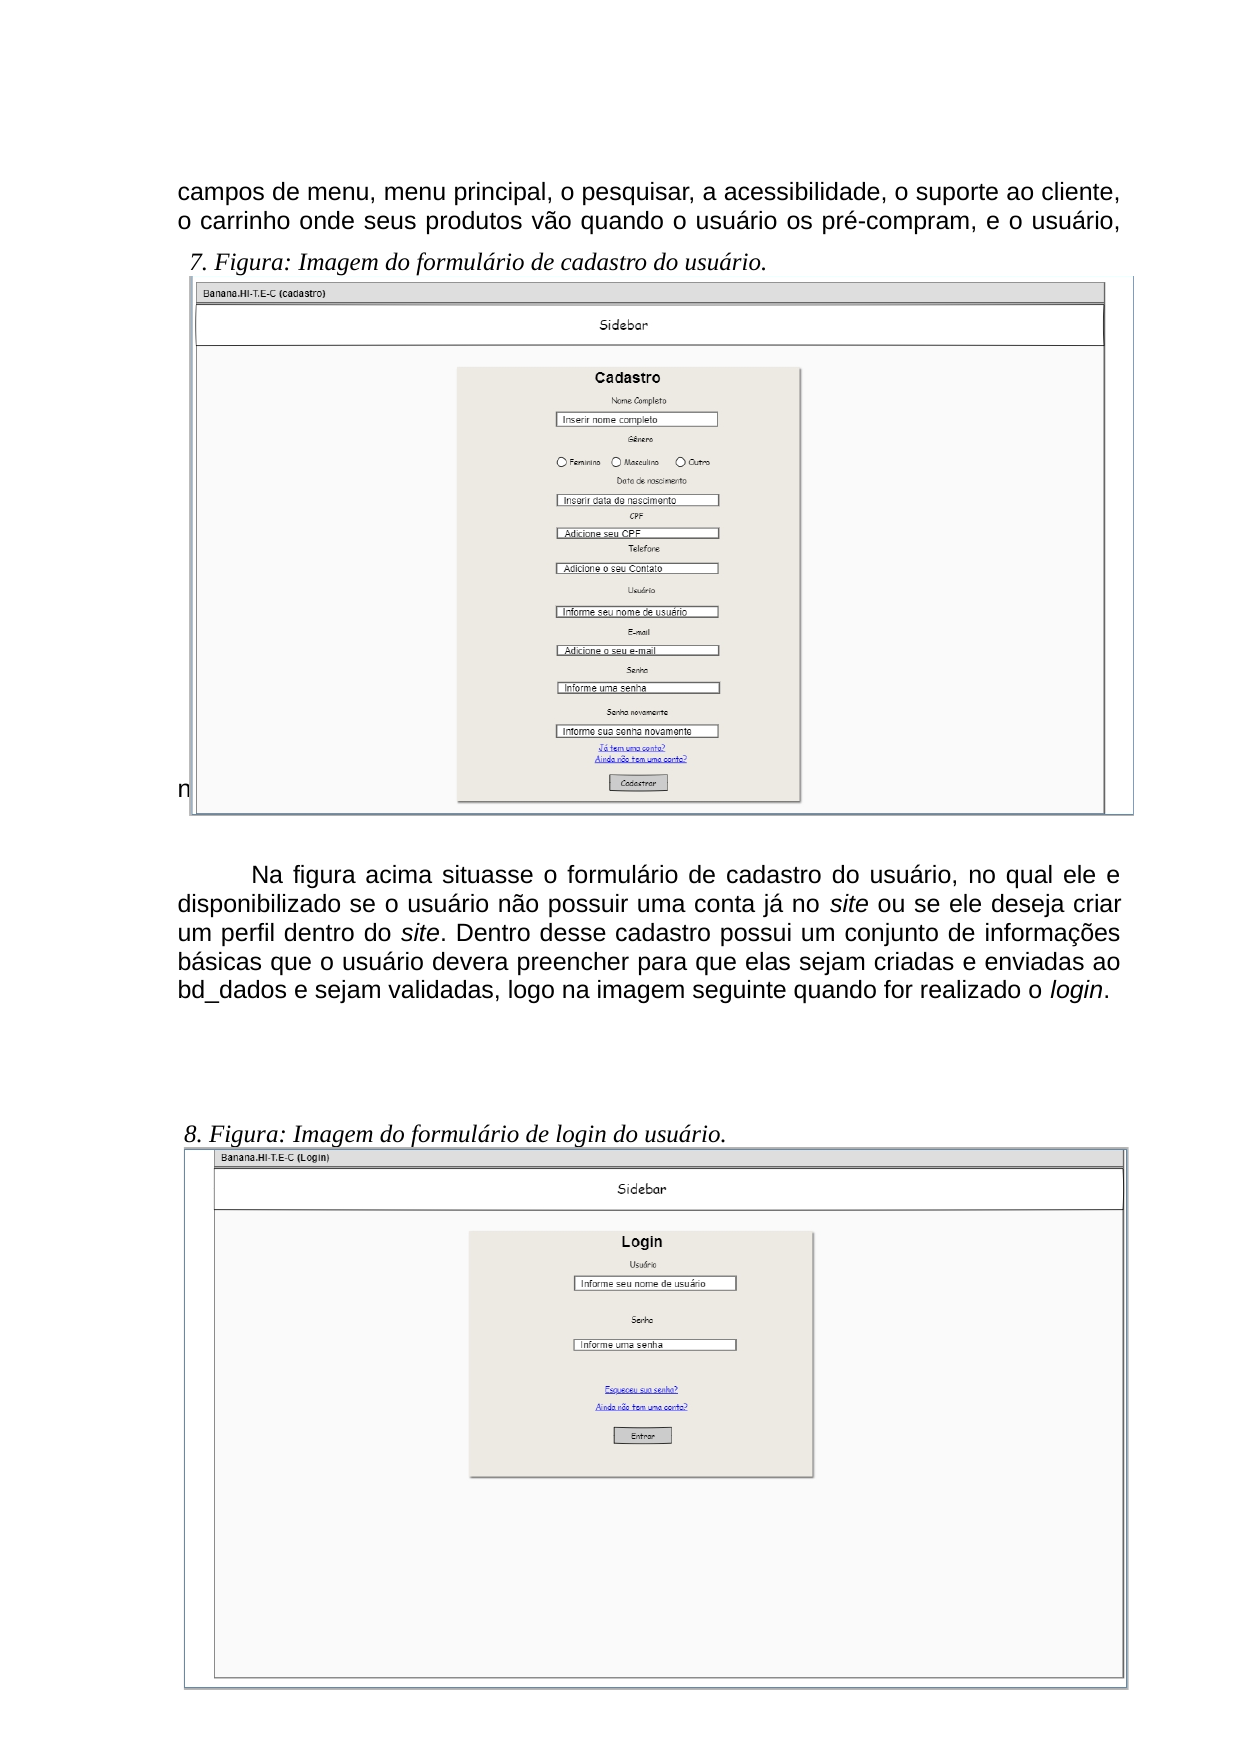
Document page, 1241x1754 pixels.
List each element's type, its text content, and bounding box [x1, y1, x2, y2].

text Na figura acima situasse o formulário de cadastro do usuário, no qual ele e disponibilizado se o usuário não possuir uma conta já no site ou se ele deseja criar um perfil dentro do site. Dentro desse cadastro possui um conjunto de informações básicas que o usuário devera preencher para que elas sejam criadas e enviadas ao bd_dados e sejam validadas, logo na imagem seguinte quando for realizado o login. [177, 860, 1122, 1004]
picture [183, 1147, 1129, 1690]
text campos de menu, menu principal, o pesquisar, a acessibilidade, o suporte ao cliente, o carrinho onde seus produtos vão quando o usuário os pré-compram, e o usuário, no qual situação as acoes de cadastro ou login de um usuário x. [177, 177, 1134, 803]
text 8. Figura: Imagem do formulário de login do usuário. [184, 1119, 1129, 1147]
text 7. Figura: Imagem do formulário de cadastro do usuário. [189, 247, 1134, 276]
picture [189, 276, 1134, 816]
